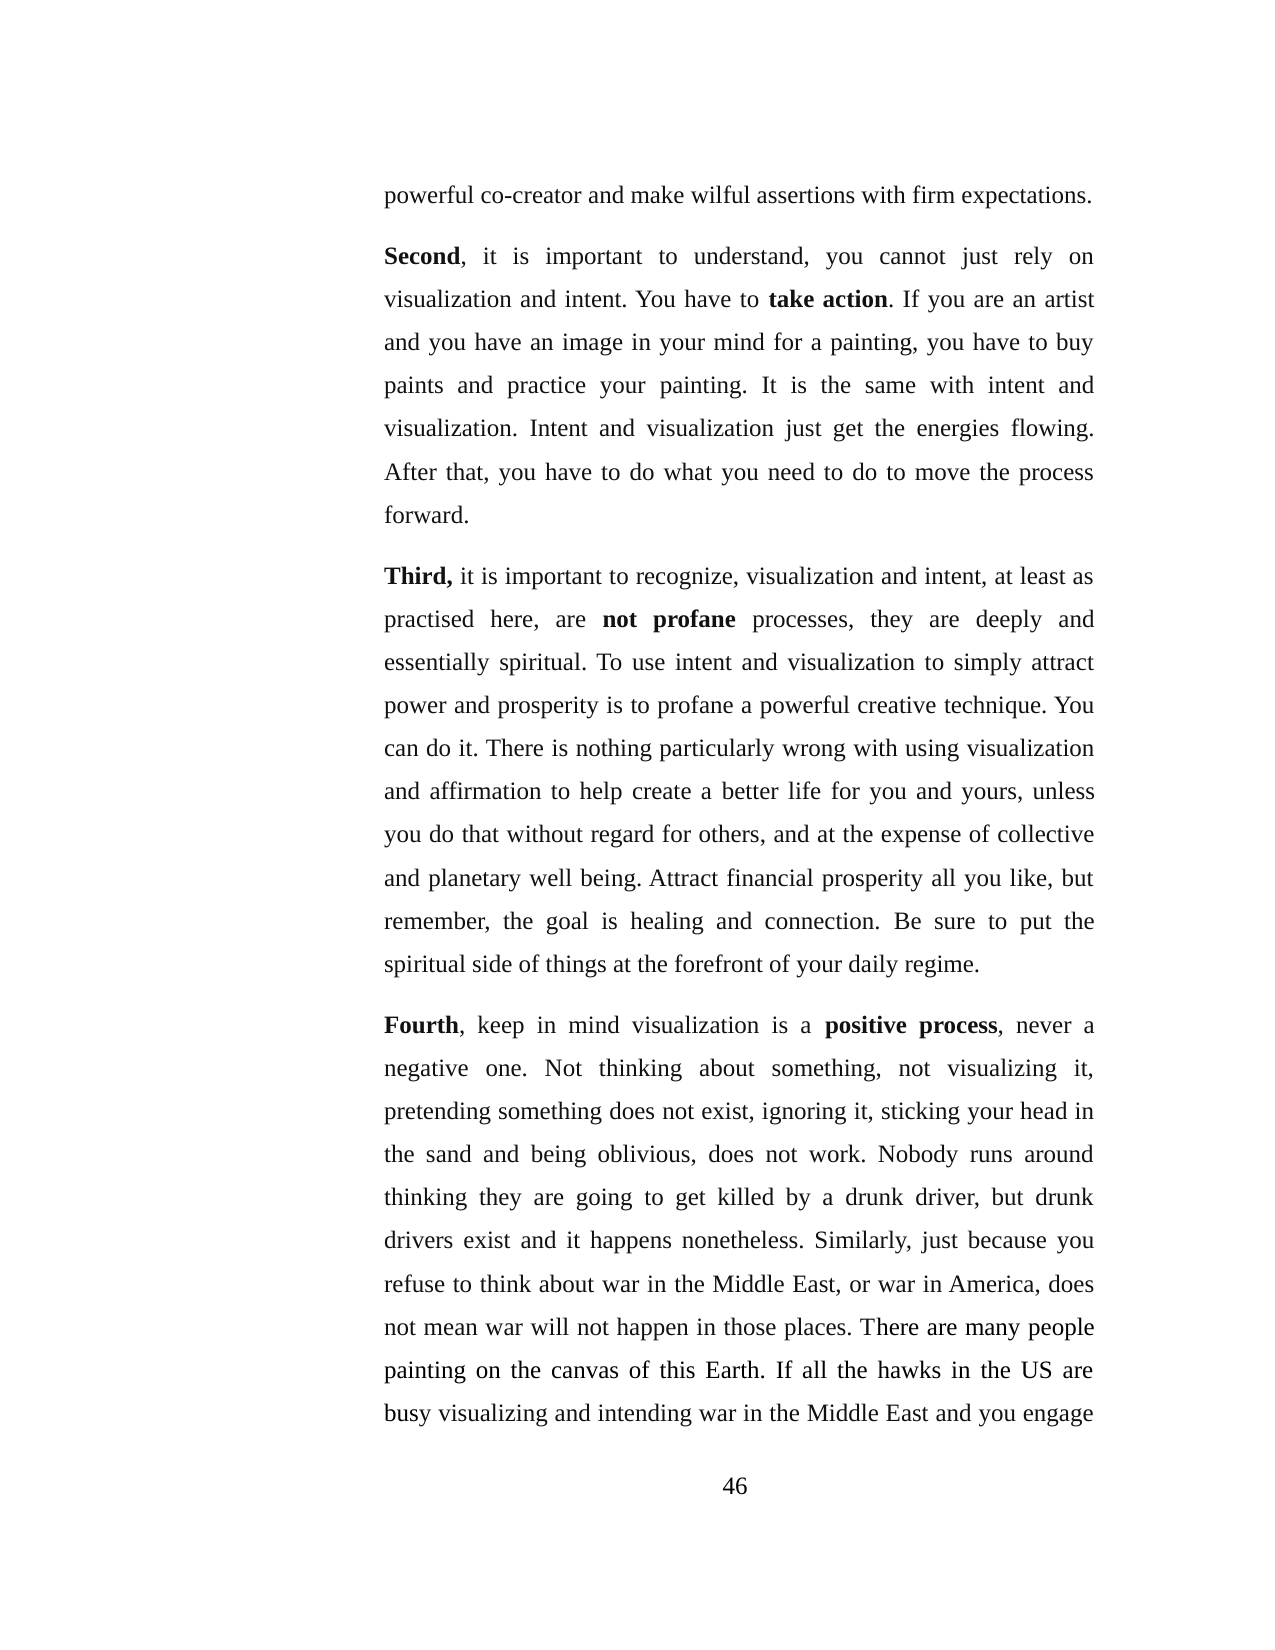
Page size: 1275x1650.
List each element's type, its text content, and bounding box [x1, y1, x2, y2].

text Fourth, keep in mind visualization is a positive process, never a negative one. Not thinking about something, not visualizing it, pretending something does not exist, ignoring it, sticking your head in the sand and being oblivious, does not work. Nobody runs around thinking they are going to get killed by a drunk driver, but drunk drivers exist and it happens nonetheless. Similarly, just because you refuse to think about war in the Middle East, or war in America, does not mean war will not happen in those places. There are many people painting on the canvas of this Earth. If all the hawks in the US are busy visualizing and intending war in the Middle East and you engage [384, 1010, 1095, 1427]
text Third, it is important to recognize, visualization and intent, at least as practised here, are not profane processes, they are deeply and essentially spiritual. To use intent and visualization to simply attract power and prosperity is to profane a powerful creative technique. You can do it. There is nothing particularly wrong with using visualization and affirmation to help create a better life for you and yours, unless you do that without regard for others, and at the expense of collective and planetary well being. Attract financial prosperity all you like, but remember, the goal is healing and connection. Be sure to put the spiritual side of things at the forefront of your daily regime. [384, 561, 1095, 978]
text powerful co-creator and make wilful assertions with firm expectations. [384, 180, 1095, 209]
text Second, it is important to understand, you cannot just rely on visualization and intent. You have to take action. If you are an artist and you have an image in your mind for a painting, you have to buy paints and practice your painting. It is the same with intent and visualization. Intent and visualization just get the energies flowing. After that, you have to do what you need to do to move the process forward. [384, 241, 1095, 528]
